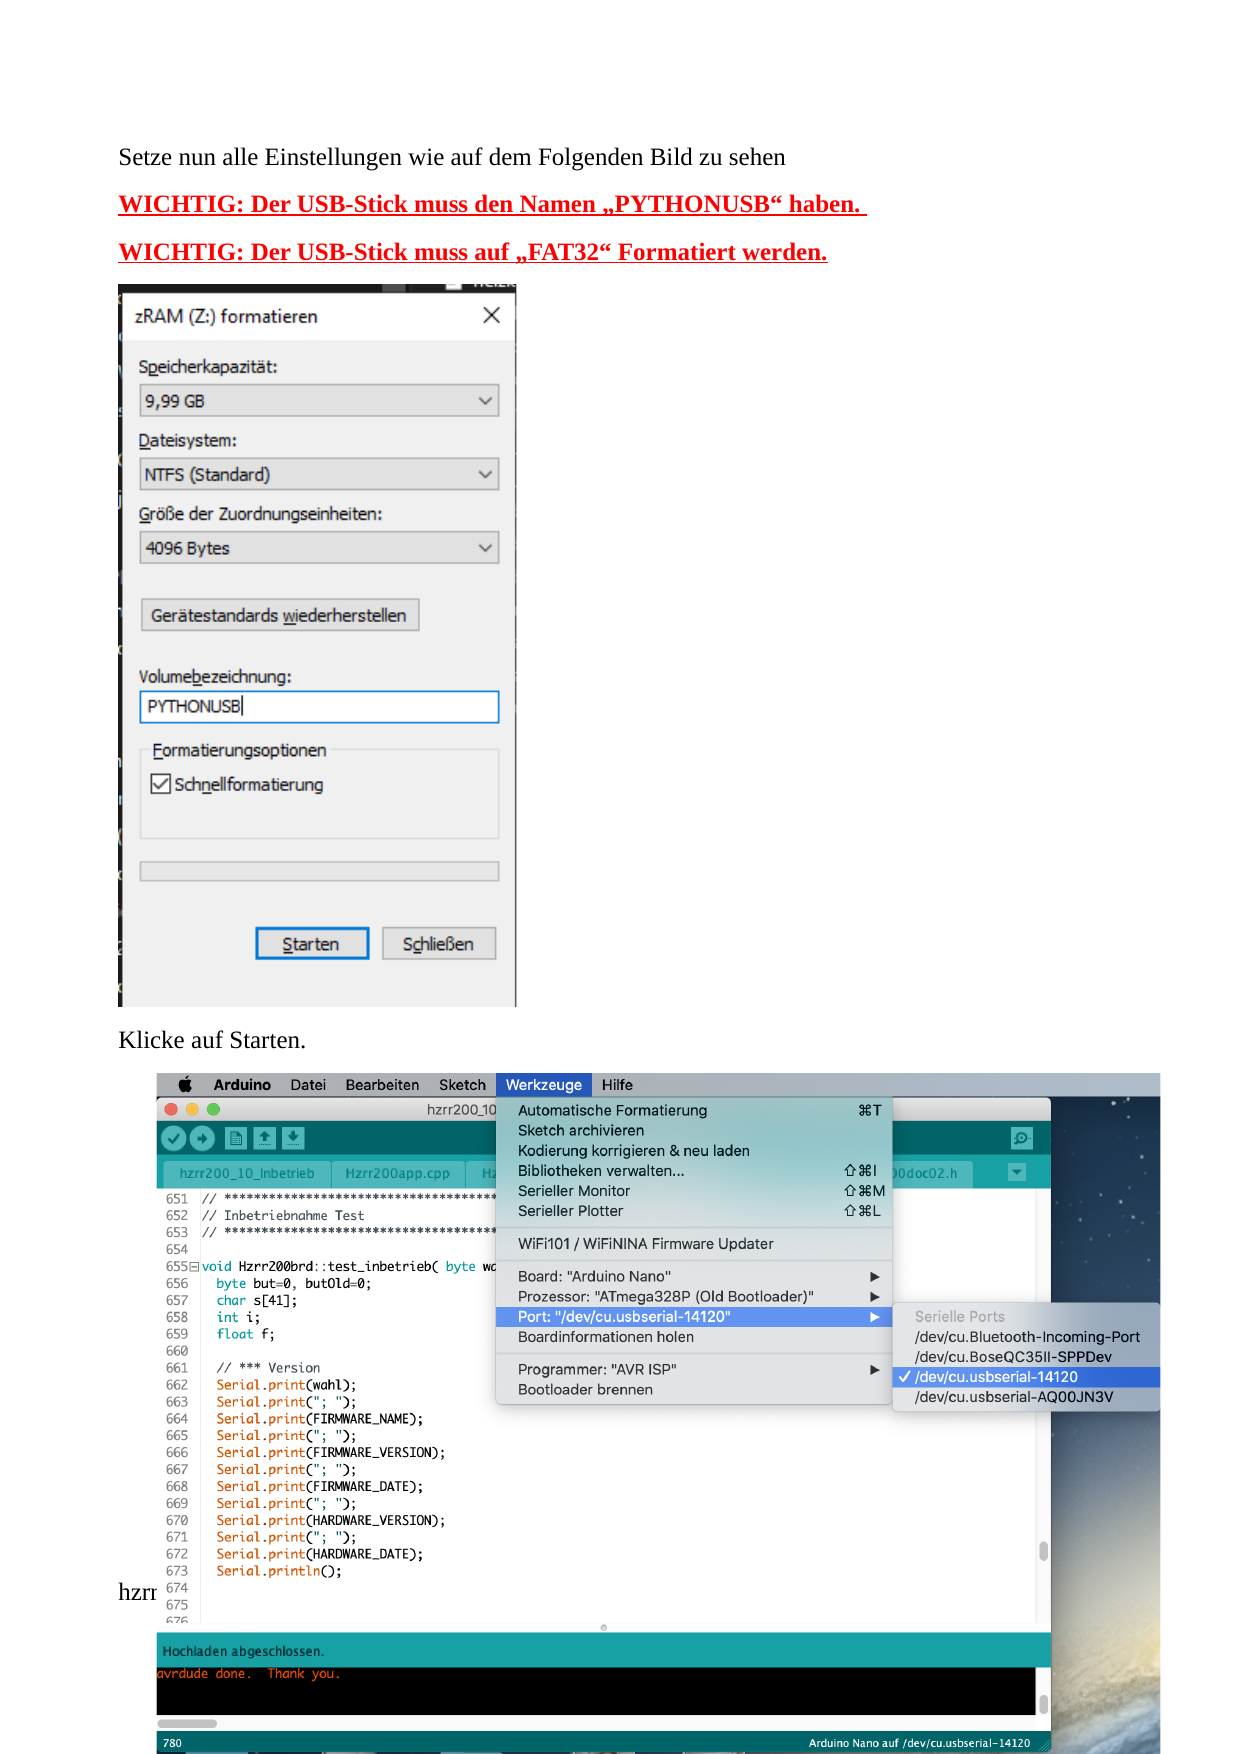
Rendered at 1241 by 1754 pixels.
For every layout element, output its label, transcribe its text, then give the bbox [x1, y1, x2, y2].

text Klicke auf Starten. [118, 1025, 1122, 1054]
text WICHTIG: Der USB-Stick muss den Namen „PYTHONUSB“ haben. [118, 189, 1122, 218]
text Setze nun alle Einstellungen wie auf dem Folgenden Bild zu sehen [118, 142, 1122, 170]
text WICHTIG: Der USB-Stick muss auf „FAT32“ Formatiert werden. [118, 237, 1122, 266]
